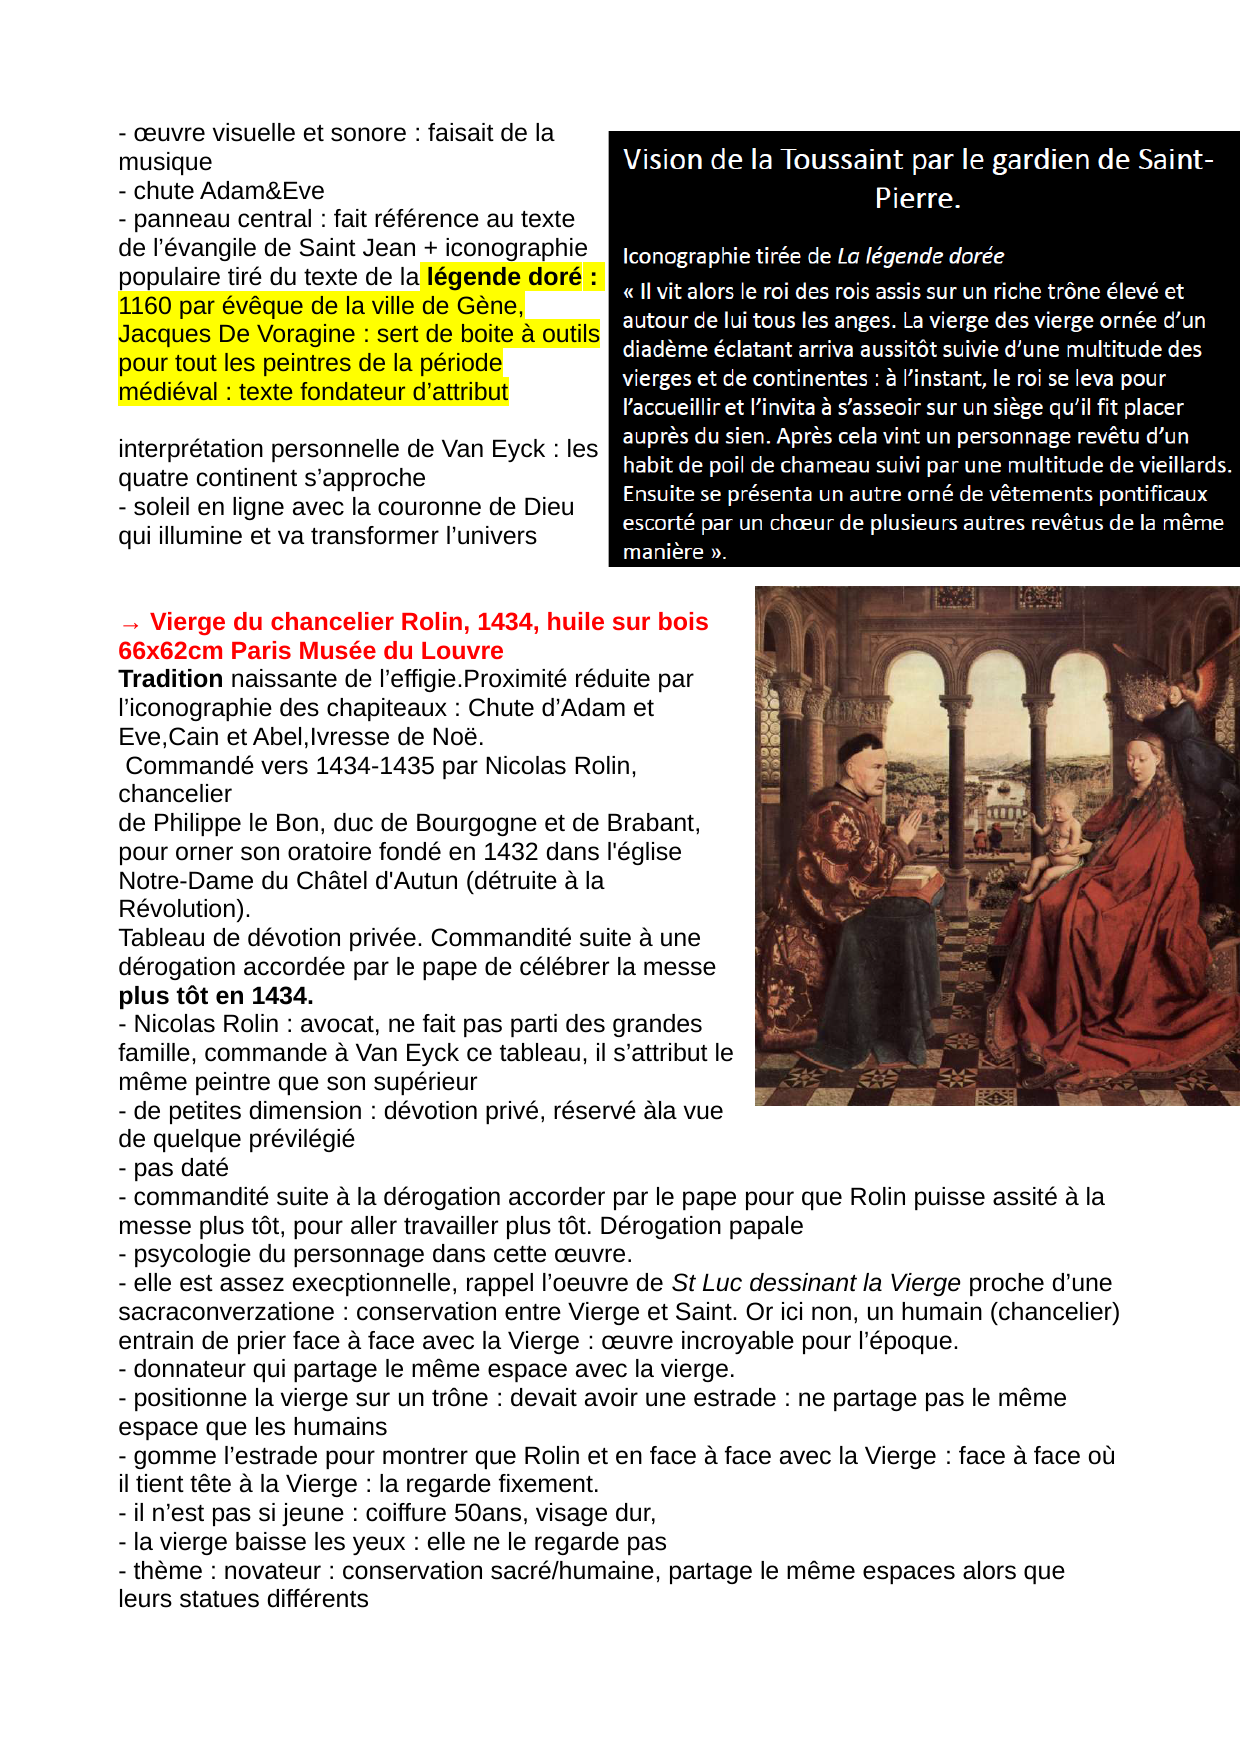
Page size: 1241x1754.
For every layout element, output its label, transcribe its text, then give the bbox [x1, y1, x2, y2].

text → Vierge du chancelier Rolin, 1434, huile sur bois 66x62cm Paris Musée du Louvre [118, 607, 755, 664]
text l’iconographie des chapiteaux : Chute d’Adam et Eve,Cain et Abel,Ivresse de Noë. [118, 693, 755, 751]
text plus tôt en 1434. [118, 981, 755, 1009]
text - commandité suite à la dérogation accorder par le pape pour que Rolin puisse assité à la messe plus tôt, pour aller travailler plus tôt. Dérogation papale [118, 1182, 1122, 1239]
text Révolution). [118, 894, 755, 923]
text - soleil en ligne avec la couronne de Dieu qui illumine et va transformer l’univers [118, 492, 608, 549]
text pour orner son oratoire fondé en 1432 dans l'église [118, 837, 755, 866]
text Tableau de dévotion privée. Commandité suite à une [118, 923, 755, 952]
text Notre-Dame du Châtel d'Autun (détruite à la [118, 866, 755, 894]
text - positionne la vierge sur un trône : devait avoir une estrade : ne partage pas le même espace que les humains [118, 1383, 1122, 1441]
text - donnateur qui partage le même espace avec la vierge. [118, 1354, 1122, 1383]
text - elle est assez execptionnelle, rappel l’oeuvre de St Luc dessinant la Vierge proche d’une sacraconverzatione : conservation entre Vierge et Saint. Or ici non, un humain (chancelier) entrain de prier face à face avec la Vierge : œuvre incroyable pour l’époque. [118, 1268, 1122, 1354]
text dérogation accordée par le pape de célébrer la messe [118, 952, 755, 981]
text - panneau central : fait référence au texte de l’évangile de Saint Jean + iconographie populaire tiré du texte de la légende doré : 1160 par évêque de la ville de Gène, Jacques De Voragine : sert de boite à outils pour tout les peintres de la période médiéval : texte fondateur d’attribut [118, 204, 608, 406]
text - Nicolas Rolin : avocat, ne fait pas parti des grandes famille, commande à Van Eyck ce tableau, il s’attribut le même peintre que son supérieur [118, 1009, 755, 1096]
text - la vierge baisse les yeux : elle ne le regarde pas [118, 1527, 1122, 1556]
text Commandé vers 1434-1435 par Nicolas Rolin, chancelier [118, 751, 755, 808]
text - chute Adam&Eve [118, 176, 608, 204]
text - de petites dimension : dévotion privé, réservé àla vue de quelque prévilégié [118, 1096, 1122, 1153]
text - gomme l’estrade pour montrer que Rolin et en face à face avec la Vierge : face à face où il tient tête à la Vierge : la regarde fixement. [118, 1441, 1122, 1498]
text - thème : novateur : conservation sacré/humaine, partage le même espaces alors que leurs statues différents [118, 1556, 1122, 1613]
text interprétation personnelle de Van Eyck : les quatre continent s’approche [118, 434, 608, 492]
text - il n’est pas si jeune : coiffure 50ans, visage dur, [118, 1498, 1122, 1527]
text de Philippe le Bon, duc de Bourgogne et de Brabant, [118, 808, 755, 837]
text - pas daté [118, 1153, 1122, 1182]
text Tradition naissante de l’effigie.Proximité réduite par [118, 664, 755, 693]
text - œuvre visuelle et sonore : faisait de la musique [118, 118, 1122, 176]
picture [608, 131, 1240, 567]
text - psycologie du personnage dans cette œuvre. [118, 1239, 1122, 1268]
picture [755, 586, 1240, 1106]
